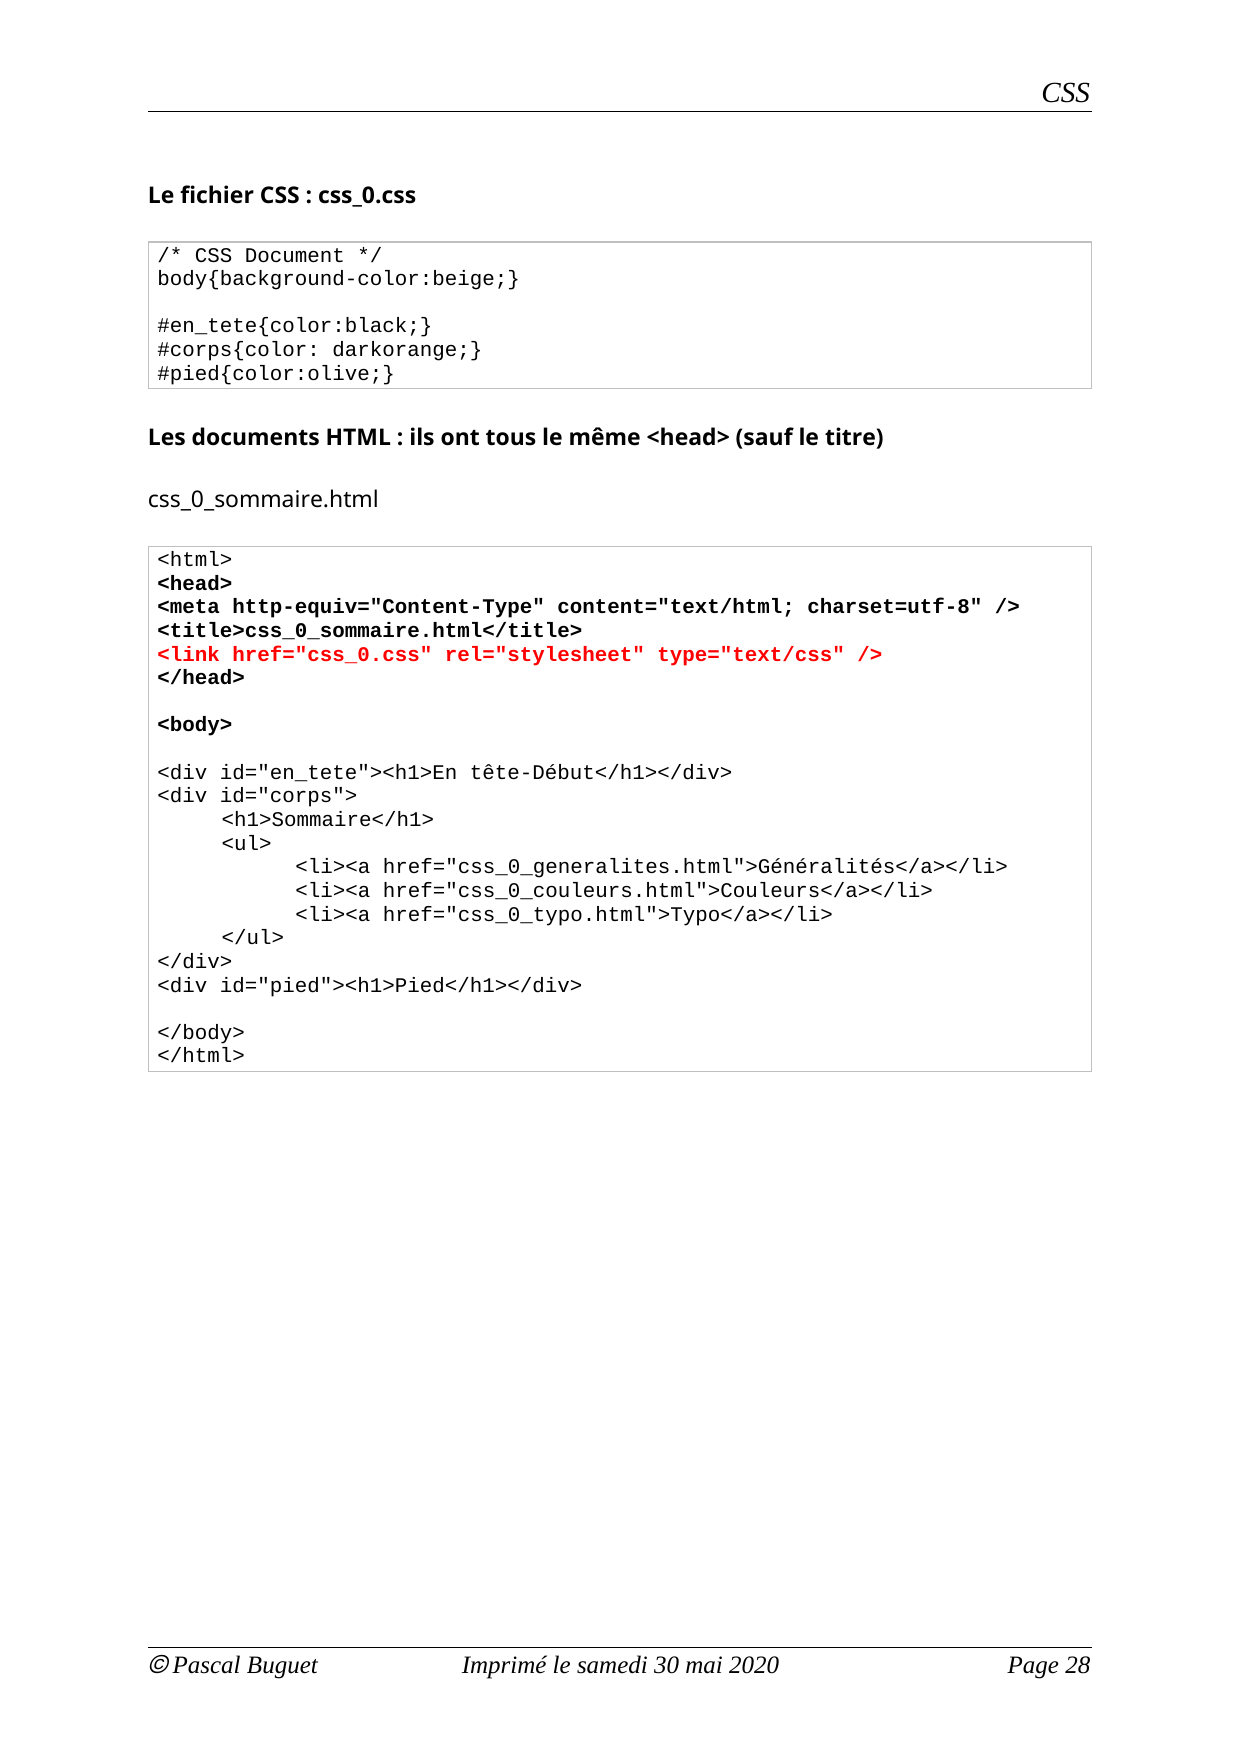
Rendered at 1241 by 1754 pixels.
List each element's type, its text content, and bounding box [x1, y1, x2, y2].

text #corps{color: darkorange;} [149, 336, 1091, 360]
text <div id="en_tete"><h1>En tête-Début</h1></div> [149, 759, 1091, 782]
text <div id="corps"> [149, 782, 1091, 806]
text </ul> [149, 924, 1091, 948]
text <h1>Sommaire</h1> [149, 806, 1091, 829]
text <ul> [149, 829, 1091, 853]
text /* CSS Document */ [149, 243, 1091, 265]
text </html> [149, 1042, 1091, 1071]
text <li><a href="css_0_couleurs.html">Couleurs</a></li> [149, 877, 1091, 901]
text </head> [149, 664, 1091, 688]
text <body> [149, 711, 1091, 735]
text <head> [149, 569, 1091, 593]
text <meta http-equiv="Content-Type" content="text/html; charset=utf-8" /> [149, 593, 1091, 617]
text Le fichier CSS : css_0.css [148, 179, 1092, 210]
text <div id="pied"><h1>Pied</h1></div> [149, 971, 1091, 995]
text <title>css_0_sommaire.html</title> [149, 617, 1091, 640]
text </body> [149, 1019, 1091, 1042]
text <li><a href="css_0_generalites.html">Généralités</a></li> [149, 853, 1091, 877]
text Les documents HTML : ils ont tous le même <head> (sauf le titre) [148, 421, 1092, 452]
text #en_tete{color:black;} [149, 312, 1091, 336]
text css_0_sommaire.html [148, 483, 1092, 514]
text body{background-color:beige;} [149, 265, 1091, 289]
text <link href="css_0.css" rel="stylesheet" type="text/css" /> [149, 640, 1091, 664]
text <li><a href="css_0_typo.html">Typo</a></li> [149, 901, 1091, 924]
text #pied{color:olive;} [149, 360, 1091, 388]
text </div> [149, 948, 1091, 971]
text <html> [149, 547, 1091, 569]
